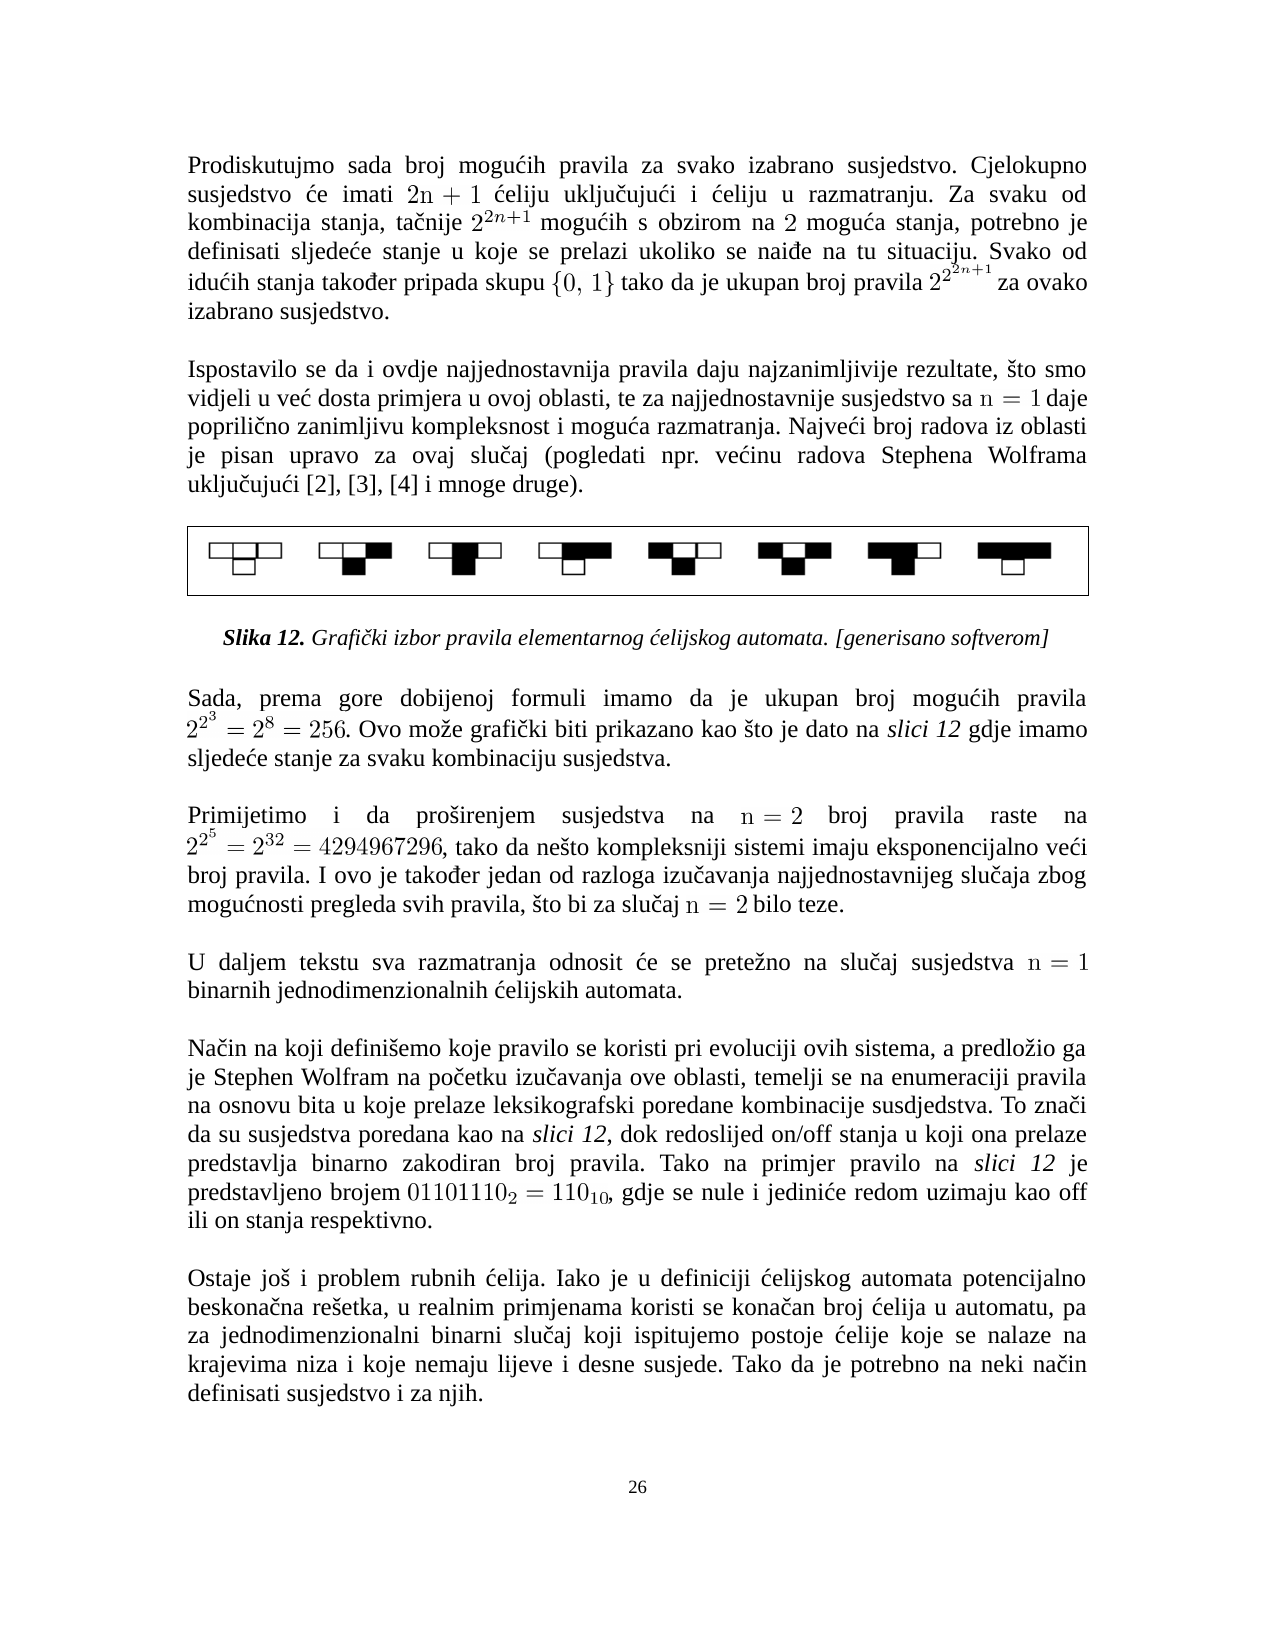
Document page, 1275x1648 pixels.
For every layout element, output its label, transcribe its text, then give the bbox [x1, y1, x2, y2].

picture [930, 264, 991, 290]
picture [552, 271, 614, 297]
picture [187, 711, 345, 738]
picture [472, 210, 530, 231]
picture [408, 1183, 608, 1204]
text U daljem tekstu sva razmatranja odnosit će se pretežno na slučaj susjedstva binarnih jednodimenzionalnih ćelijskih automata. [187, 947, 1088, 1004]
text Ostaje još i problem rubnih ćelija. Iako je u definiciji ćelijskog automata potencijalno beskonačna rešetka, u realnim primjenama koristi se konačan broj ćelija u automatu, pa za jednodimenzionalni binarni slučaj koji ispitujemo postoje ćelije koje se nalaze na krajevima niza i koje nemaju lijeve i desne susjede. Tako da je potrebno na neki način definisati susjedstvo i za njih. [187, 1263, 1088, 1407]
picture [190, 529, 1085, 593]
text Prodiskutujmo sada broj mogućih pravila za svako izabrano susjedstvo. Cjelokupno susjedstvo će imati ćeliju uključujući i ćeliju u razmatranju. Za svaku od kombinacija stanja, tačnije mogućih s obzirom na moguća stanja, potrebno je definisati sljedeće stanje u koje se prelazi ukoliko se naiđe na tu situaciju. Svako od idućih stanja također pripada skupu tako da je ukupan broj pravila za ovako izabrano susjedstvo. [187, 150, 1088, 325]
picture [686, 895, 747, 913]
picture [980, 389, 1040, 406]
text Ispostavilo se da i ovdje najjednostavnija pravila daju najzanimljivije rezultate, što smo vidjeli u već dosta primjera u ovoj oblasti, te za najjednostavnije susjedstvo sa daje poprilično zanimljivu kompleksnost i moguća razmatranja. Najveći broj radova iz oblasti je pisan upravo za ovaj slučaj (pogledati npr. većinu radova Stephena Wolframa uključujući [2], [3], [4] i mnoge druge). [187, 354, 1088, 498]
picture [187, 828, 442, 855]
picture [408, 185, 480, 205]
text Slika 12. Grafički izbor pravila elementarnog ćelijskog automata. [generisano softverom] [187, 624, 1087, 651]
picture [741, 807, 802, 824]
text Sada, prema gore dobijenoj formuli imamo da je ukupan broj mogućih pravila . Ovo može grafički biti prikazano kao što je dato na slici 12 gdje imamo sljedeće stanje za svaku kombinaciju susjedstva. [187, 683, 1088, 772]
text Primijetimo i da proširenjem susjedstva na broj pravila raste na , tako da nešto kompleksniji sistemi imaju eksponencijalno veći broj pravila. I ovo je također jedan od razloga izučavanja najjednostavnijeg slučaja zbog mogućnosti pregleda svih pravila, što bi za slučaj bilo teze. [187, 800, 1088, 918]
picture [1028, 953, 1088, 970]
text Način na koji definišemo koje pravilo se koristi pri evoluciji ovih sistema, a predložio ga je Stephen Wolfram na početku izučavanja ove oblasti, temelji se na enumeraciji pravila na osnovu bita u koje prelaze leksikografski poredane kombinacije susdjedstva. To znači da su susjedstva poredana kao na slici 12, dok redoslijed on/off stanja u koji ona prelaze predstavlja binarno zakodiran broj pravila. Tako na primjer pravilo na slici 12 je predstavljeno brojem , gdje se nule i jediniće redom uzimaju kao off ili on stanja respektivno. [187, 1033, 1088, 1234]
picture [785, 214, 796, 231]
